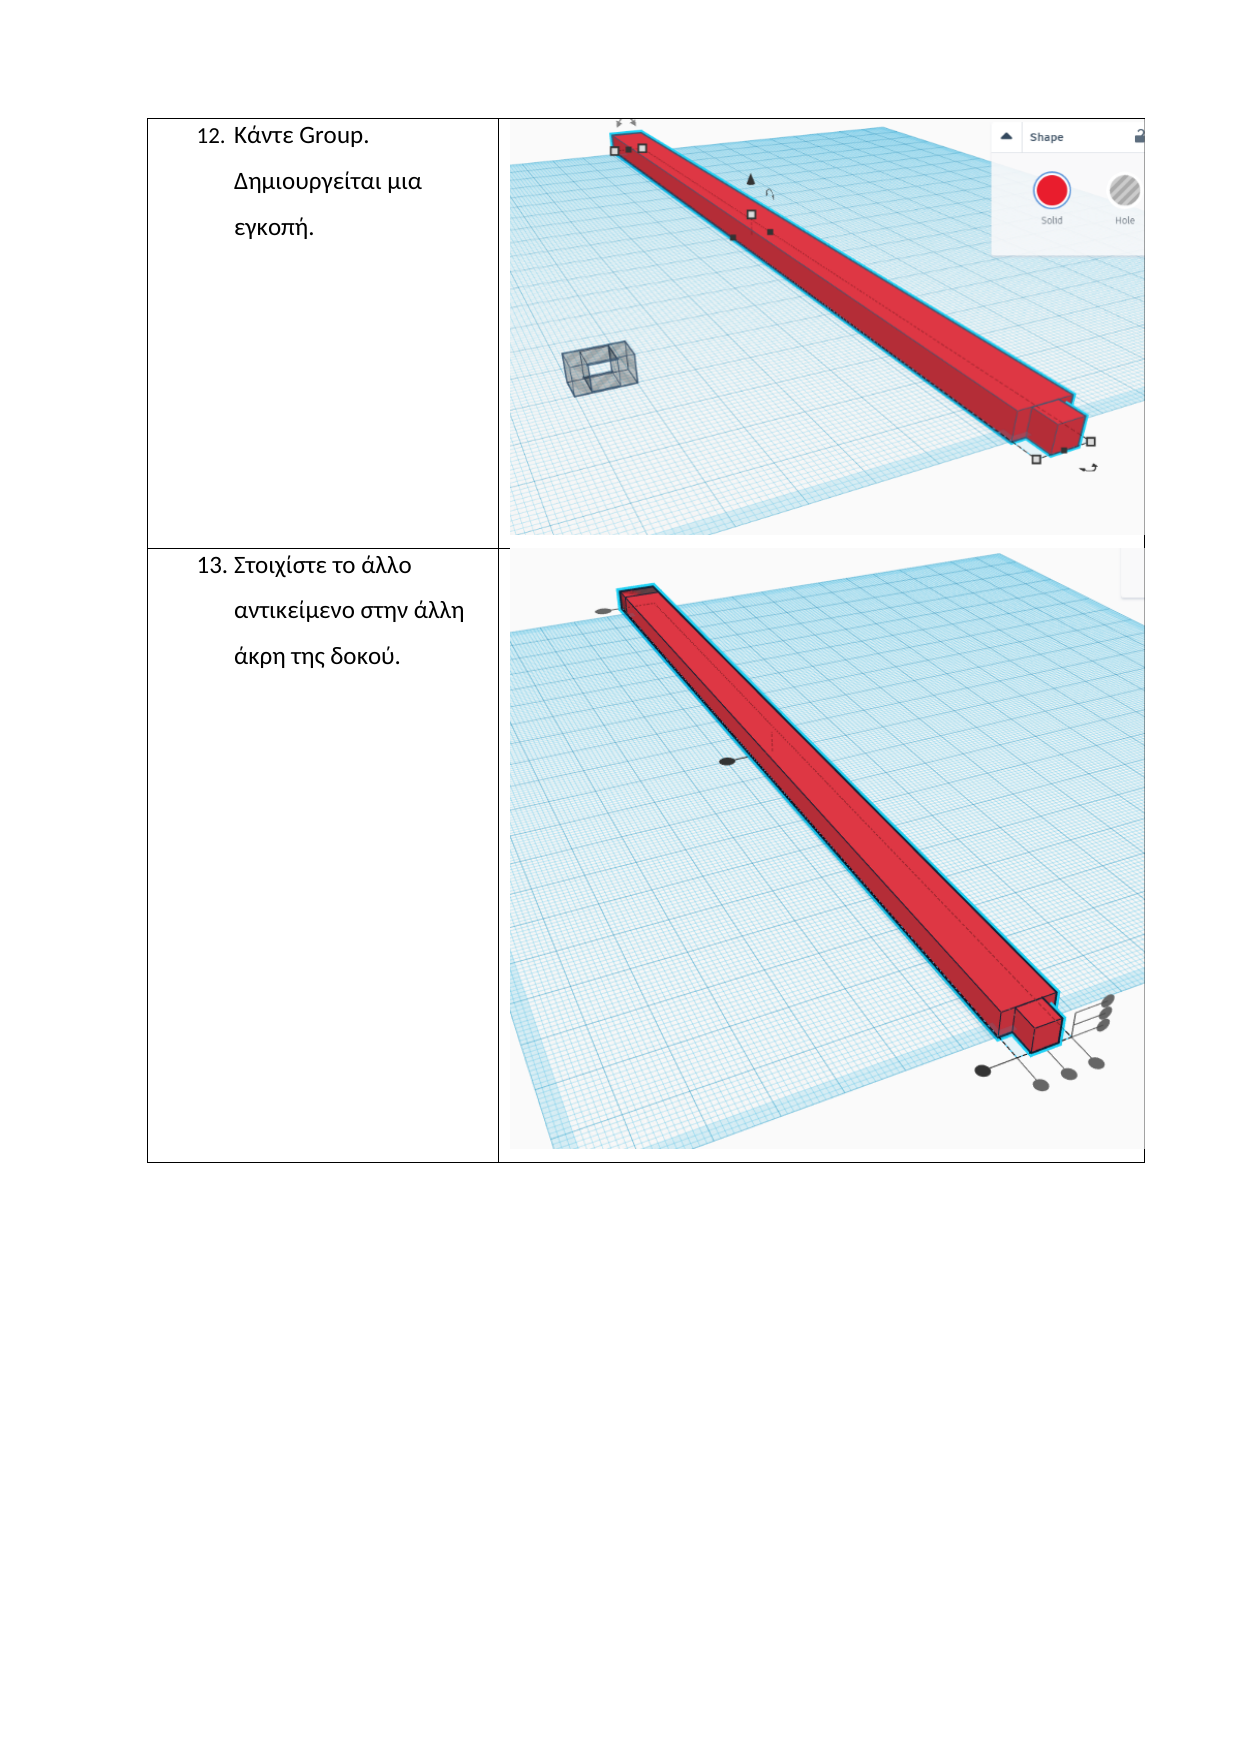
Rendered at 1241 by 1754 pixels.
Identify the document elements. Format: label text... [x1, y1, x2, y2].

table_cell Κάντε Group. Δημιουργείται μια εγκοπή. [148, 119, 498, 548]
table_cell [499, 119, 1144, 548]
table_cell Στοιχίστε το άλλο αντικείμενο στην άλλη άκρη της δοκού. [148, 549, 498, 1162]
table_cell [499, 549, 1144, 1162]
